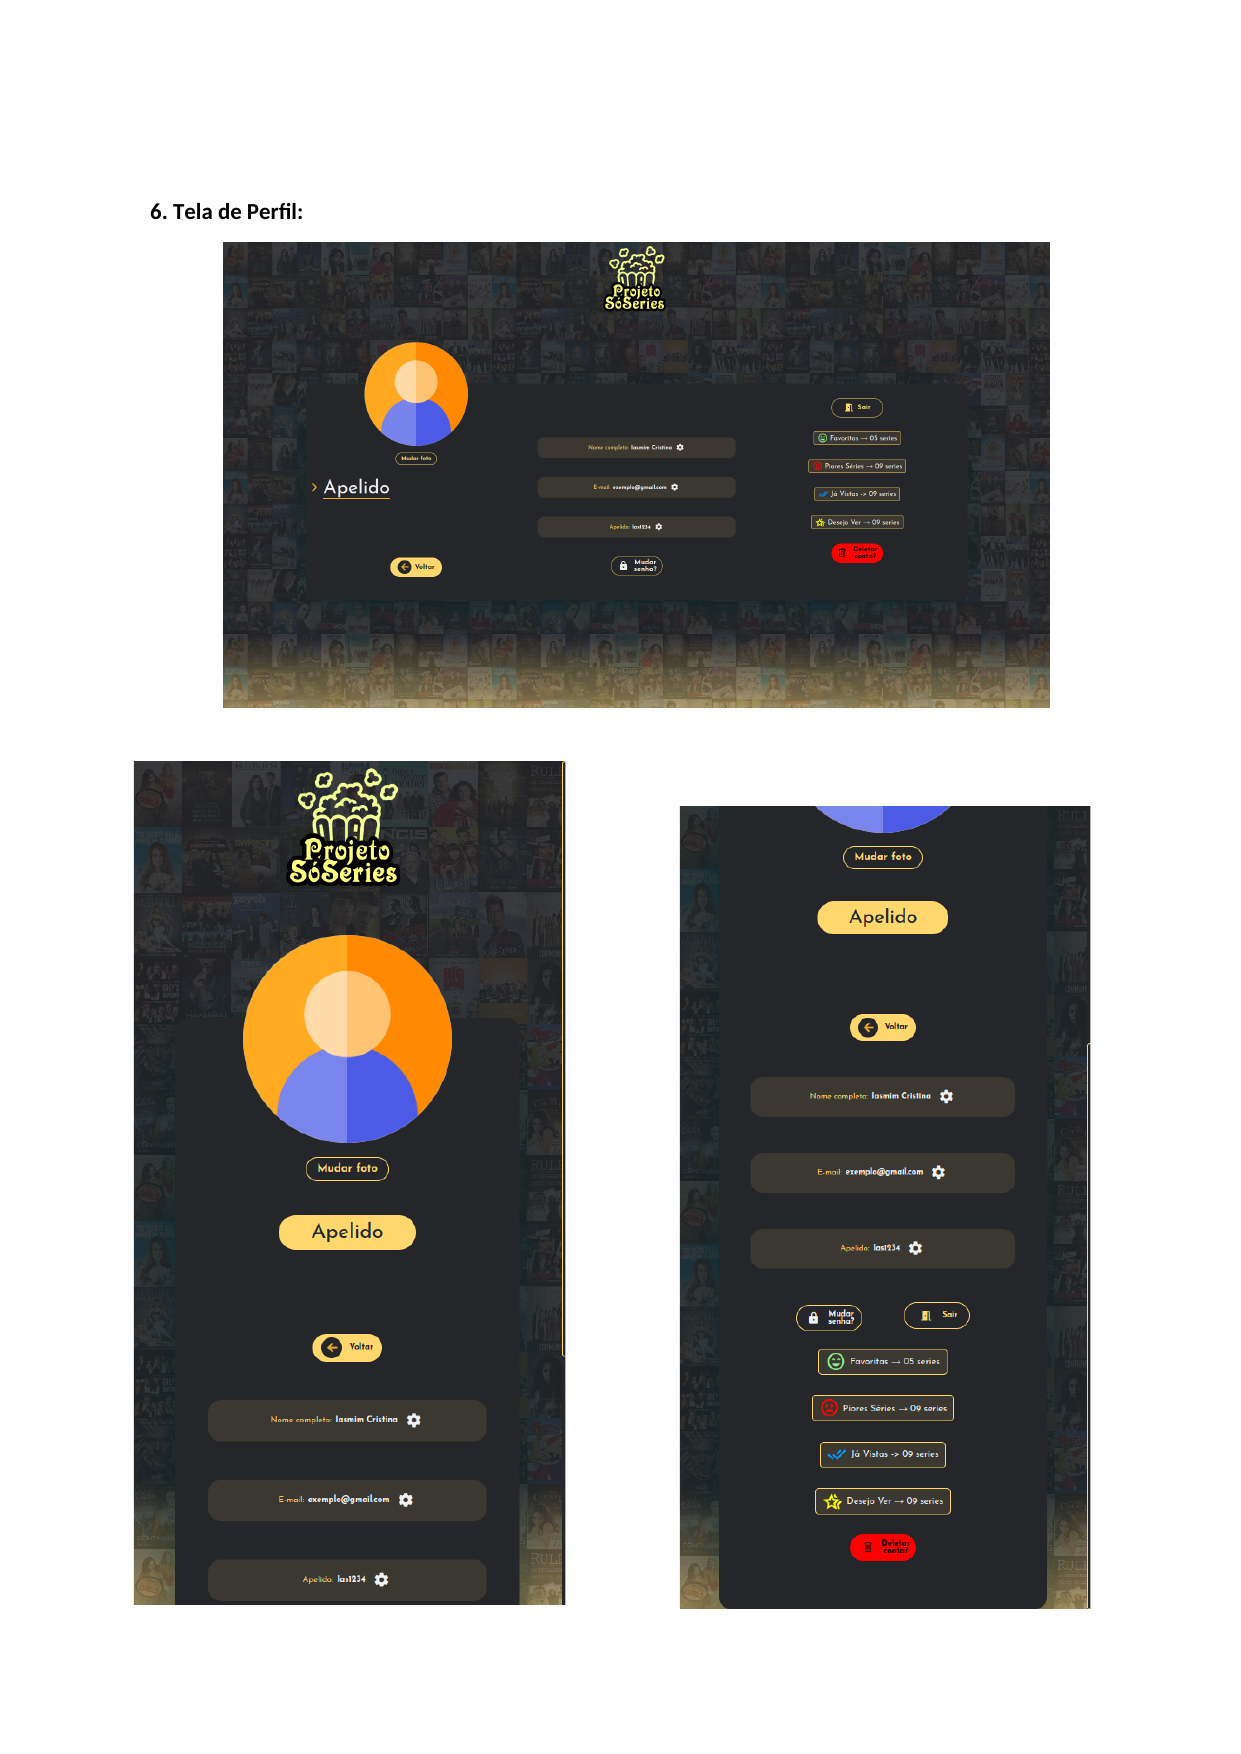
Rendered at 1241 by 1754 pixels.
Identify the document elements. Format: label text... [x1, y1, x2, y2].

picture [679, 806, 1091, 1609]
text 6. Tela de Perfil: [150, 197, 1090, 225]
picture [223, 242, 1050, 708]
picture [133, 761, 566, 1605]
